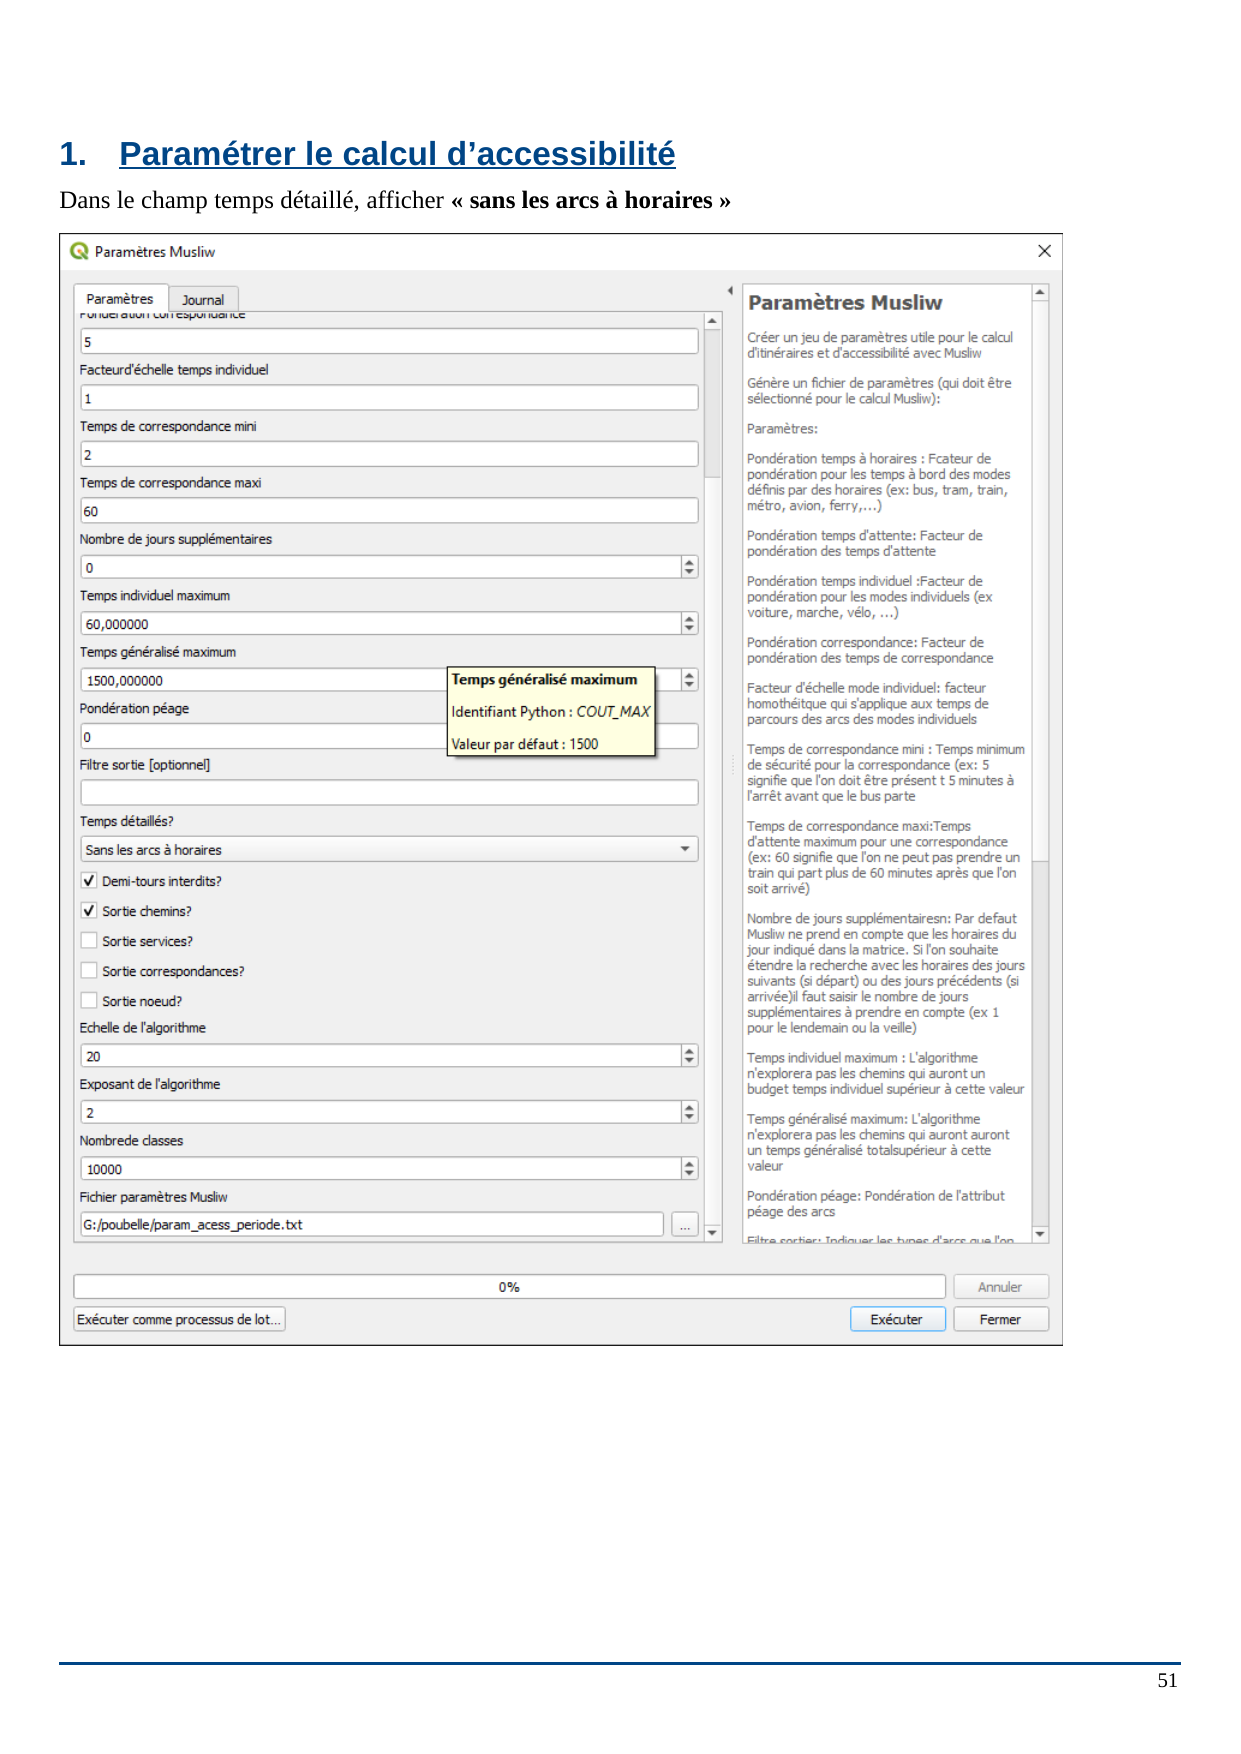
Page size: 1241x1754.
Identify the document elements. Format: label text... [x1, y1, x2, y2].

text Dans le champ temps détaillé, afficher « sans les arcs à horaires » [59, 184, 1181, 213]
picture [59, 233, 1063, 1346]
subtitle Paramétrer le calcul d’accessibilité [59, 133, 1181, 172]
